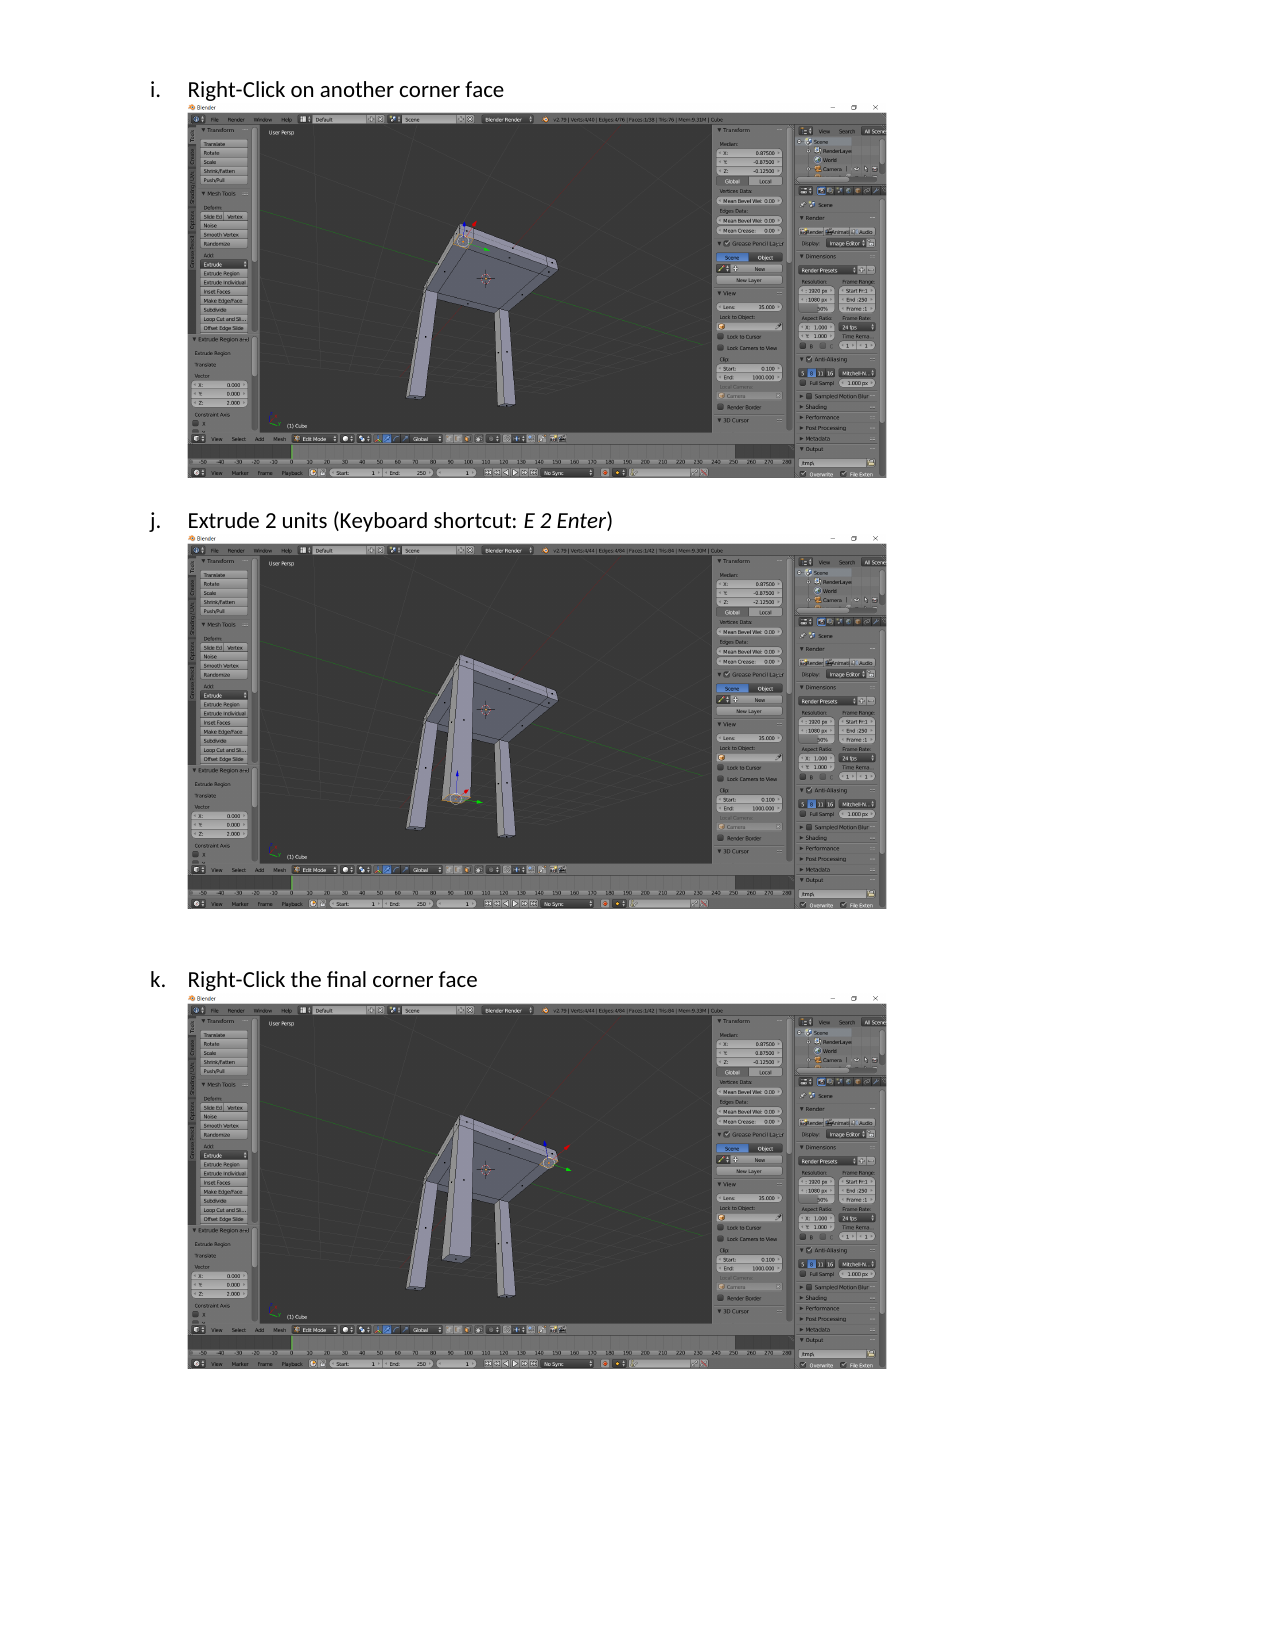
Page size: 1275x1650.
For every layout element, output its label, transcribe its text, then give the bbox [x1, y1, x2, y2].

list Right-Click the final corner face [150, 965, 1200, 1368]
list Extrude 2 units (Keyboard shortcut: E 2 Enter) [150, 506, 1200, 965]
list Right-Click on another corner face [150, 75, 1200, 506]
